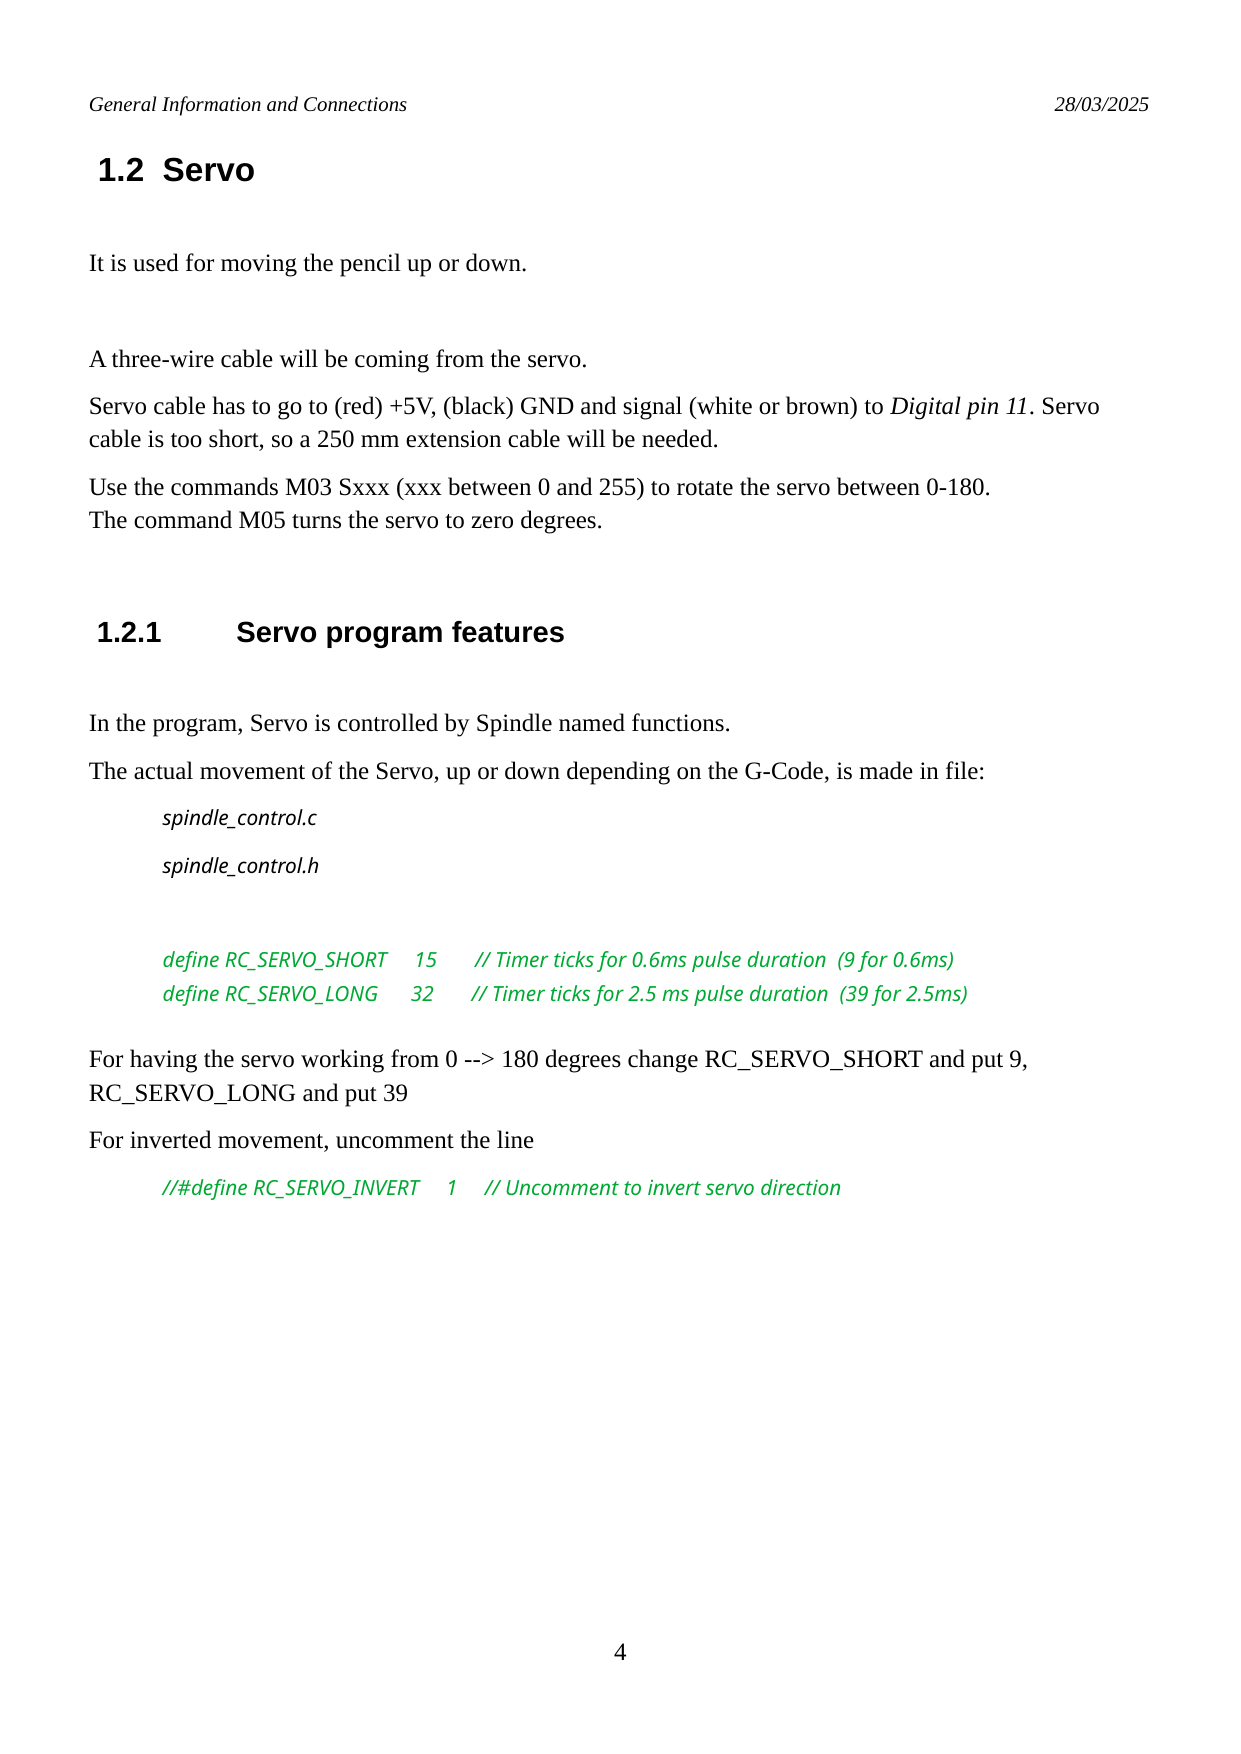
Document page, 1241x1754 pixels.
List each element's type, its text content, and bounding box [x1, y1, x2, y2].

text For inverted movement, uncomment the line [88, 1125, 1152, 1154]
subtitle Servo program features [88, 615, 1152, 648]
subtitle Servo [88, 150, 1152, 188]
text It is used for moving the pencil up or down. [88, 248, 1152, 277]
text A three-wire cable will be coming from the servo. [88, 344, 1152, 372]
text Servo cable has to go to (red) +5V, (black) GND and signal (white or brown) to Digital pin 11. Servo cable is too short, so a 250 mm extension cable will be needed. [88, 391, 1152, 453]
text Use the commands M03 Sxxx (xxx between 0 and 255) to rotate the servo between 0-180. The command M05 turns the servo to zero degrees. [88, 472, 1152, 534]
text The actual movement of the Servo, up or down depending on the G-Code, is made in file: [88, 756, 1152, 785]
text In the program, Servo is controlled by Spindle named functions. [88, 708, 1152, 737]
text spindle_control.c [88, 803, 1152, 832]
text //#define RC_SERVO_INVERT 1 // Uncomment to invert servo direction [88, 1173, 1152, 1201]
text define RC_SERVO_SHORT 15 // Timer ticks for 0.6ms pulse duration (9 for 0.6ms) define RC_SERVO_LONG 32 // Timer ticks for 2.5 ms pulse duration (39 for 2.5ms) For having the servo working from 0 --> 180 degrees change RC_SERVO_SHORT and put 9, RC_SERVO_LONG and put 39 [88, 945, 1152, 1106]
text spindle_control.h [88, 851, 1152, 879]
